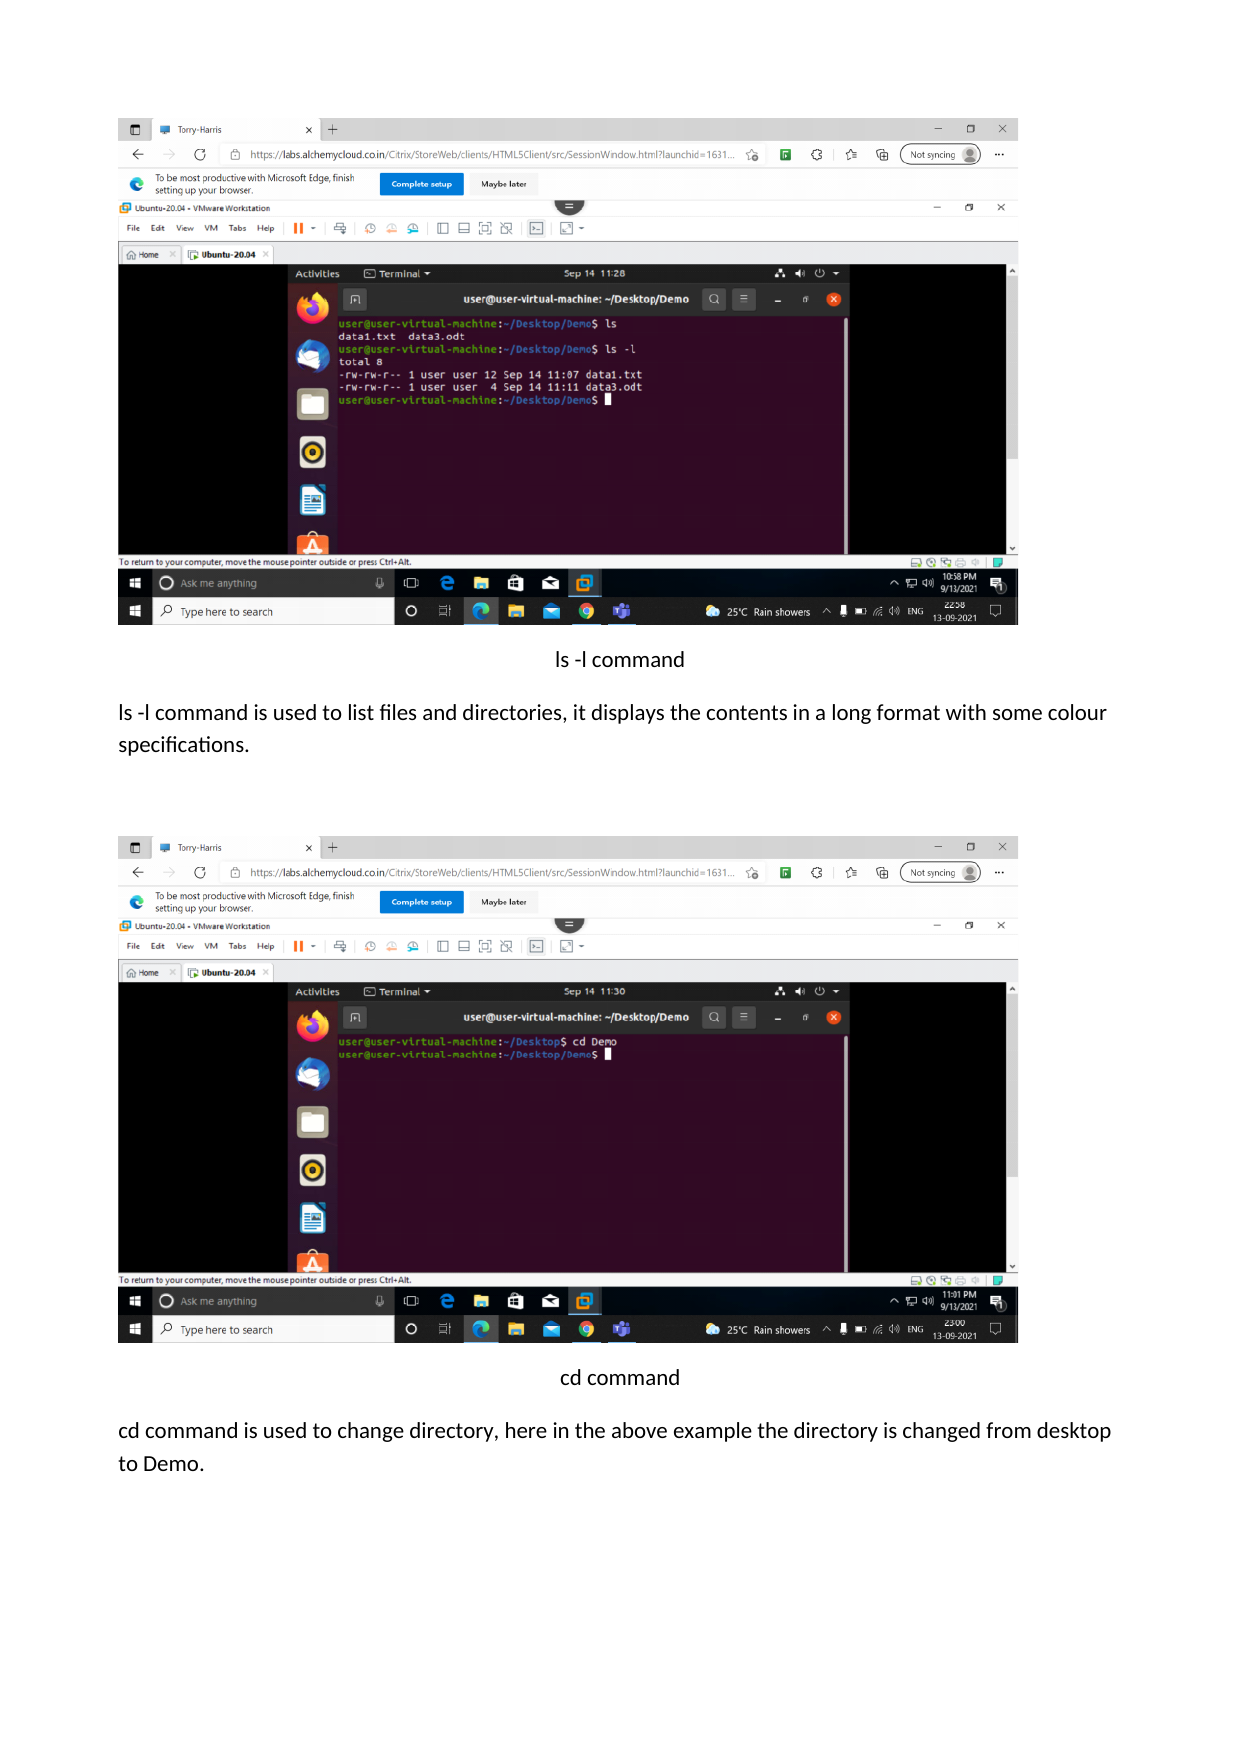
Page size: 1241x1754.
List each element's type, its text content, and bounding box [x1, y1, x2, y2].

text ls -l command [118, 645, 1122, 673]
text cd command is used to change directory, here in the above example the directory is changed from desktop to Demo. [118, 1417, 1122, 1477]
text cd command [118, 1363, 1122, 1392]
text ls -l command is used to list files and directories, it displays the contents in a long format with some colour specifications. [118, 698, 1122, 758]
